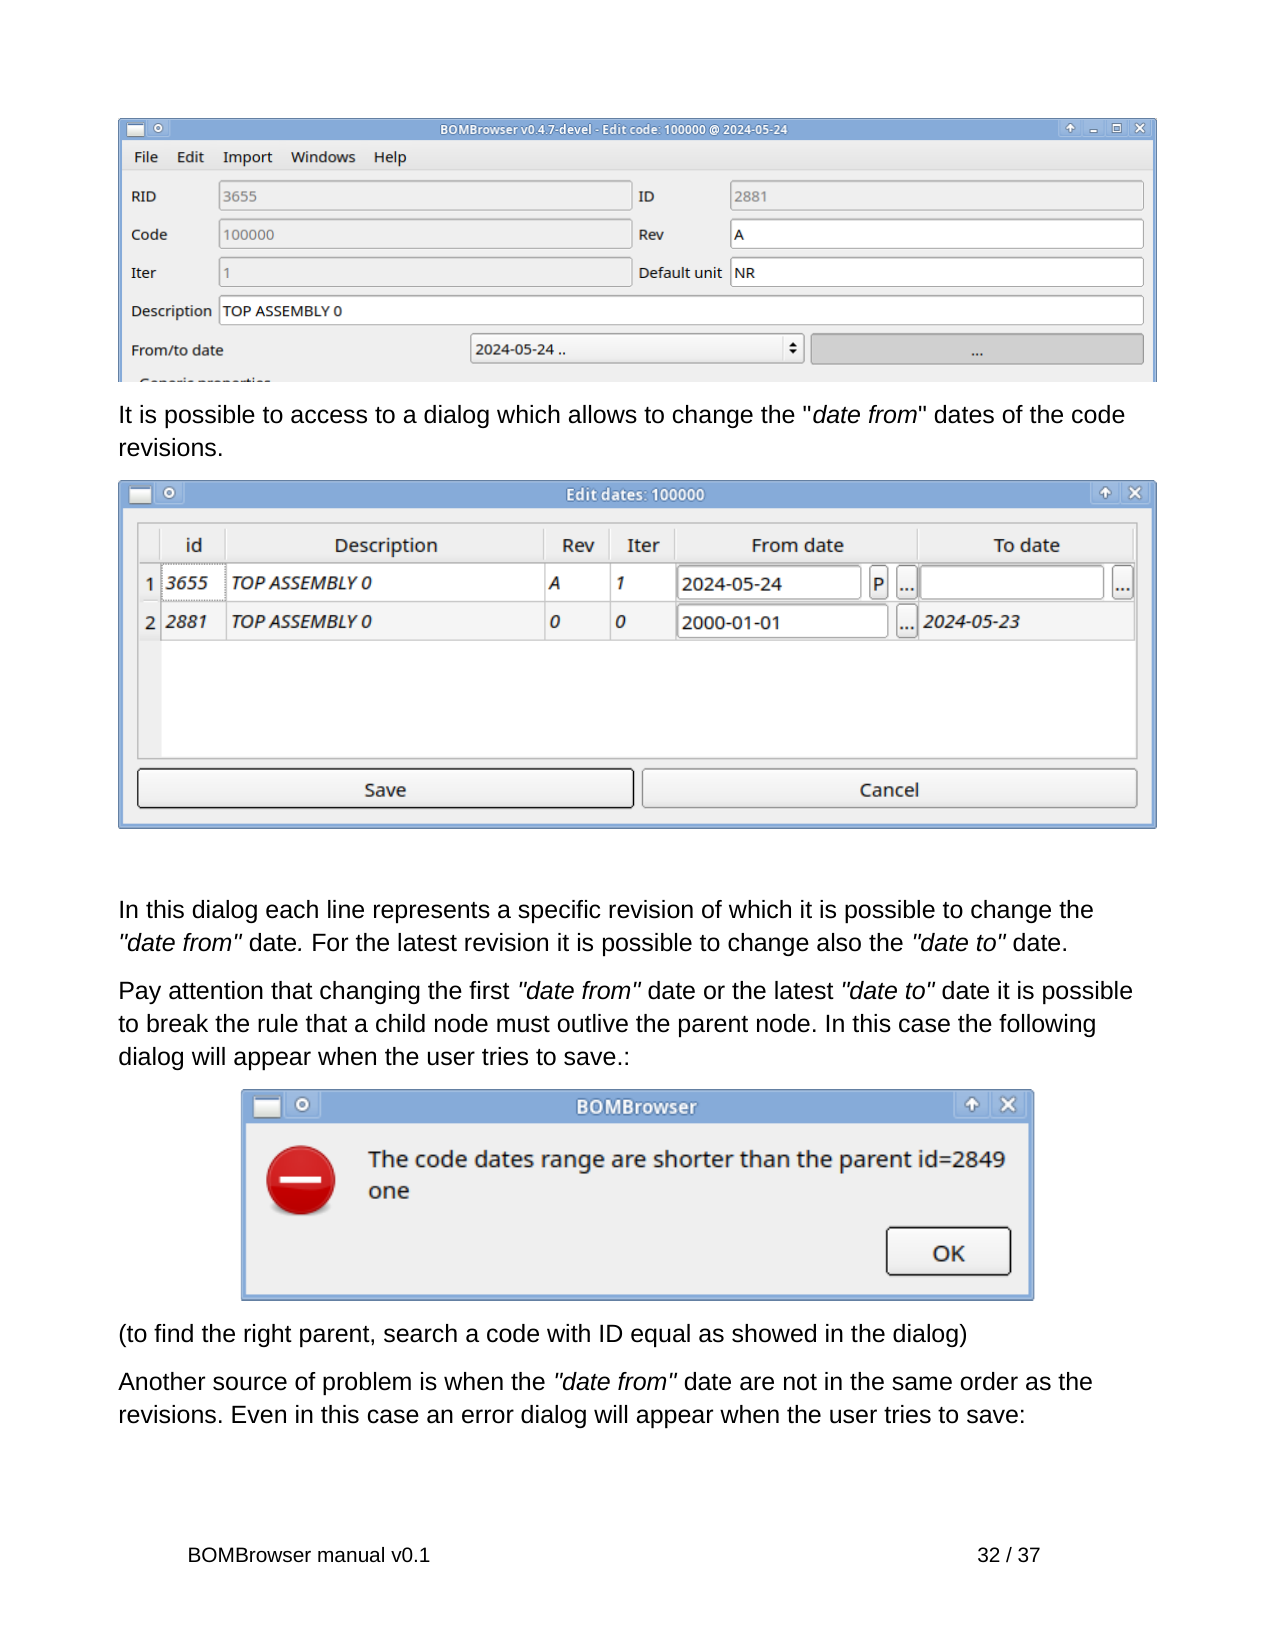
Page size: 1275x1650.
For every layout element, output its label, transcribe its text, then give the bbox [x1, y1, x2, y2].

picture [118, 480, 1157, 829]
text (to find the right parent, search a code with ID equal as showed in the dialog) [118, 1319, 1157, 1348]
text It is possible to access to a dialog which allows to change the "date from" dates of the code revisions. [118, 400, 1157, 462]
text Pay attention that changing the first "date from" date or the latest "date to" date it is possible to break the rule that a child node must outlive the parent node. In this case the following dialog will appear when the user tries to save.: [118, 976, 1157, 1071]
text In this dialog each line represents a specific revision of which it is possible to change the "date from" date. For the latest revision it is possible to change also the "date to" date. [118, 895, 1157, 957]
picture [240, 1089, 1035, 1301]
text Another source of problem is when the "date from" date are not in the same order as the revisions. Even in this case an error dialog will appear when the user tries to save: [118, 1367, 1157, 1429]
